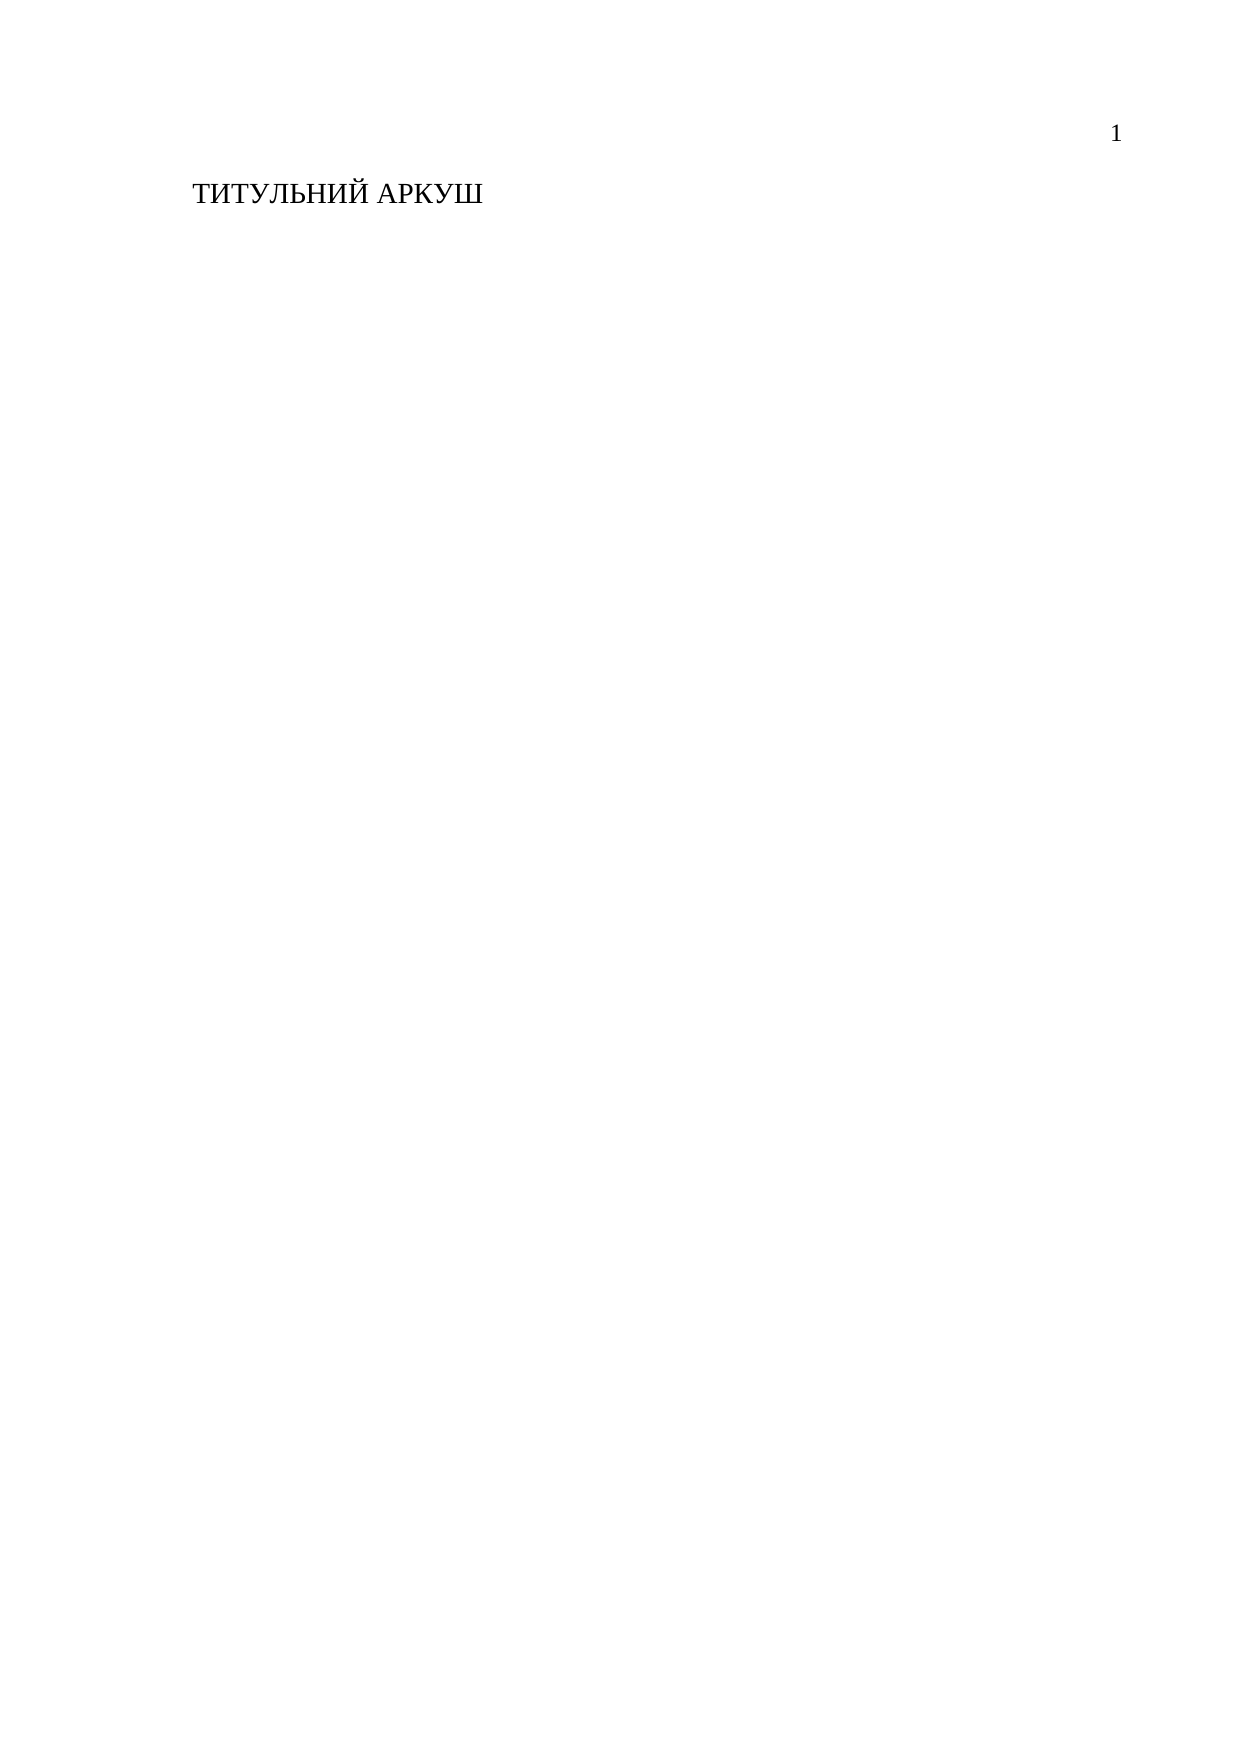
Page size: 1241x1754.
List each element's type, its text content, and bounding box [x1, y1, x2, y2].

text ТИТУЛЬНИЙ АРКУШ [118, 176, 1122, 210]
